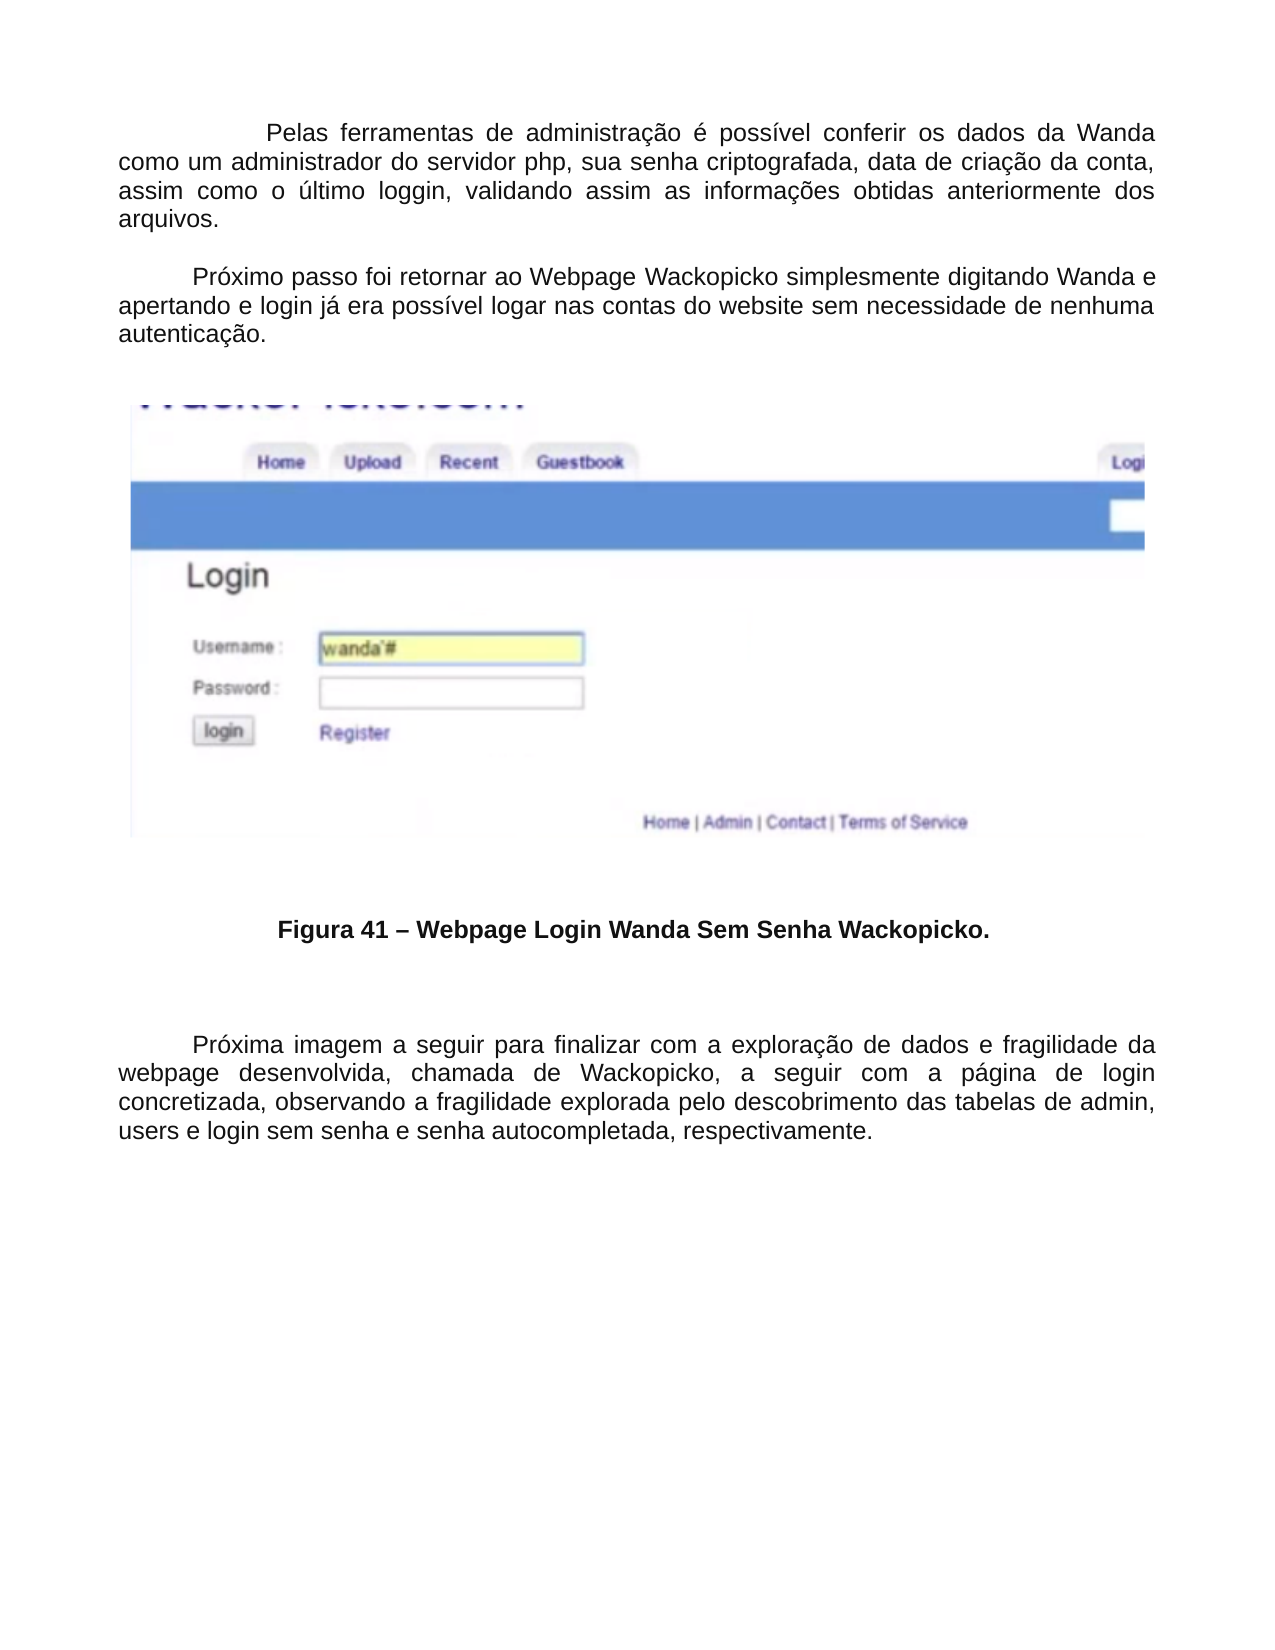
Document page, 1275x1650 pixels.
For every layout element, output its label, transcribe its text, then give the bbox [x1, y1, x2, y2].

text Pelas ferramentas de administração é possível conferir os dados da Wanda como um administrador do servidor php, sua senha criptografada, data de criação da conta, assim como o último loggin, validando assim as informações obtidas anteriormente dos arquivos. [118, 118, 1157, 233]
picture [130, 405, 1145, 858]
text Próxima imagem a seguir para finalizar com a exploração de dados e fragilidade da webpage desenvolvida, chamada de Wackopicko, a seguir com a página de login concretizada, observando a fragilidade explorada pelo descobrimento das tabelas de admin, users e login sem senha e senha autocompletada, respectivamente. [118, 1030, 1157, 1145]
text Próximo passo foi retornar ao Webpage Wackopicko simplesmente digitando Wanda e apertando e login já era possível logar nas contas do website sem necessidade de nenhuma autenticação. [118, 262, 1157, 348]
text Figura 41 – Webpage Login Wanda Sem Senha Wackopicko. [118, 915, 1157, 943]
